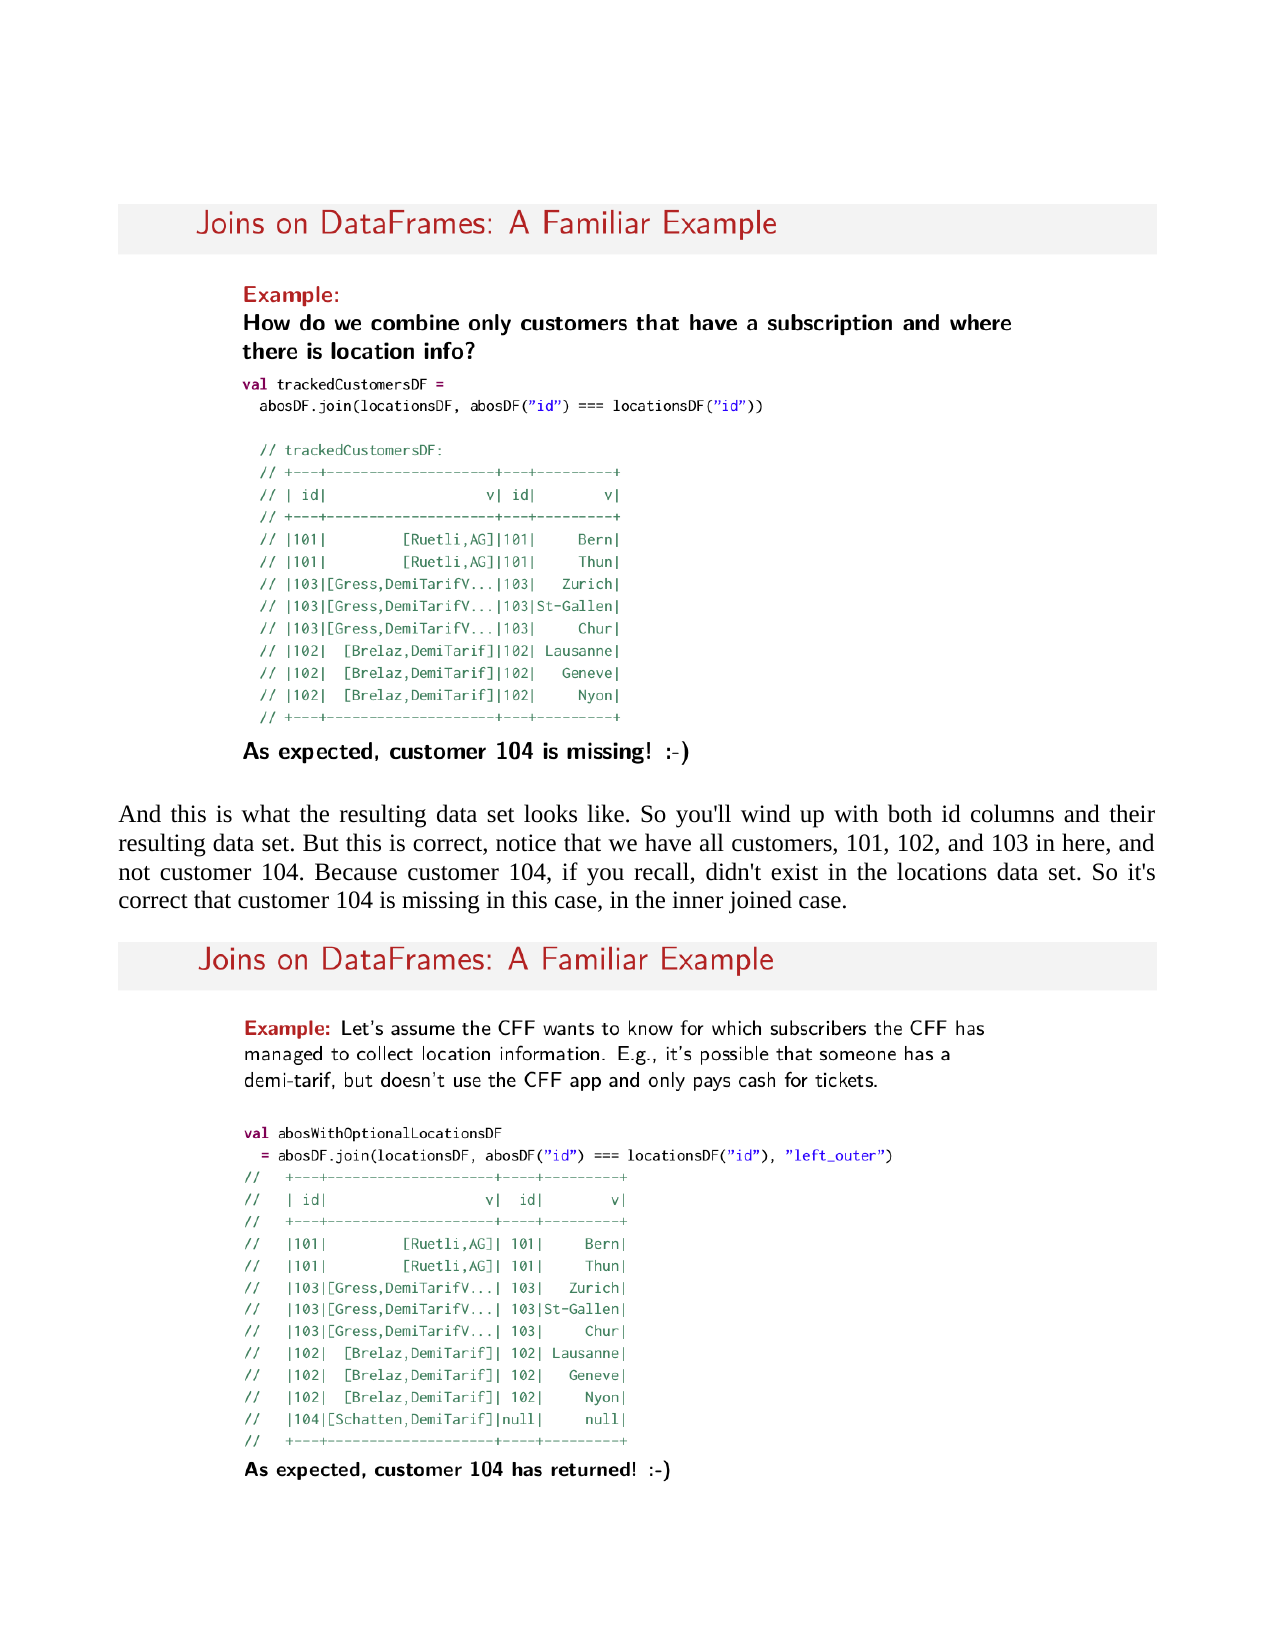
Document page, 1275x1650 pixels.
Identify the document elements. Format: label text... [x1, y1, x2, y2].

picture [118, 204, 1157, 771]
text And this is what the resulting data set looks like. So you'll wind up with both id columns and their resulting data set. But this is correct, notice that we have all customers, 101, 102, and 103 in here, and not customer 104. Because customer 104, if you recall, didn't exist in the locations data set. So it's correct that customer 104 is missing in this case, in the inner joined case. [118, 799, 1157, 914]
picture [118, 942, 1157, 1485]
